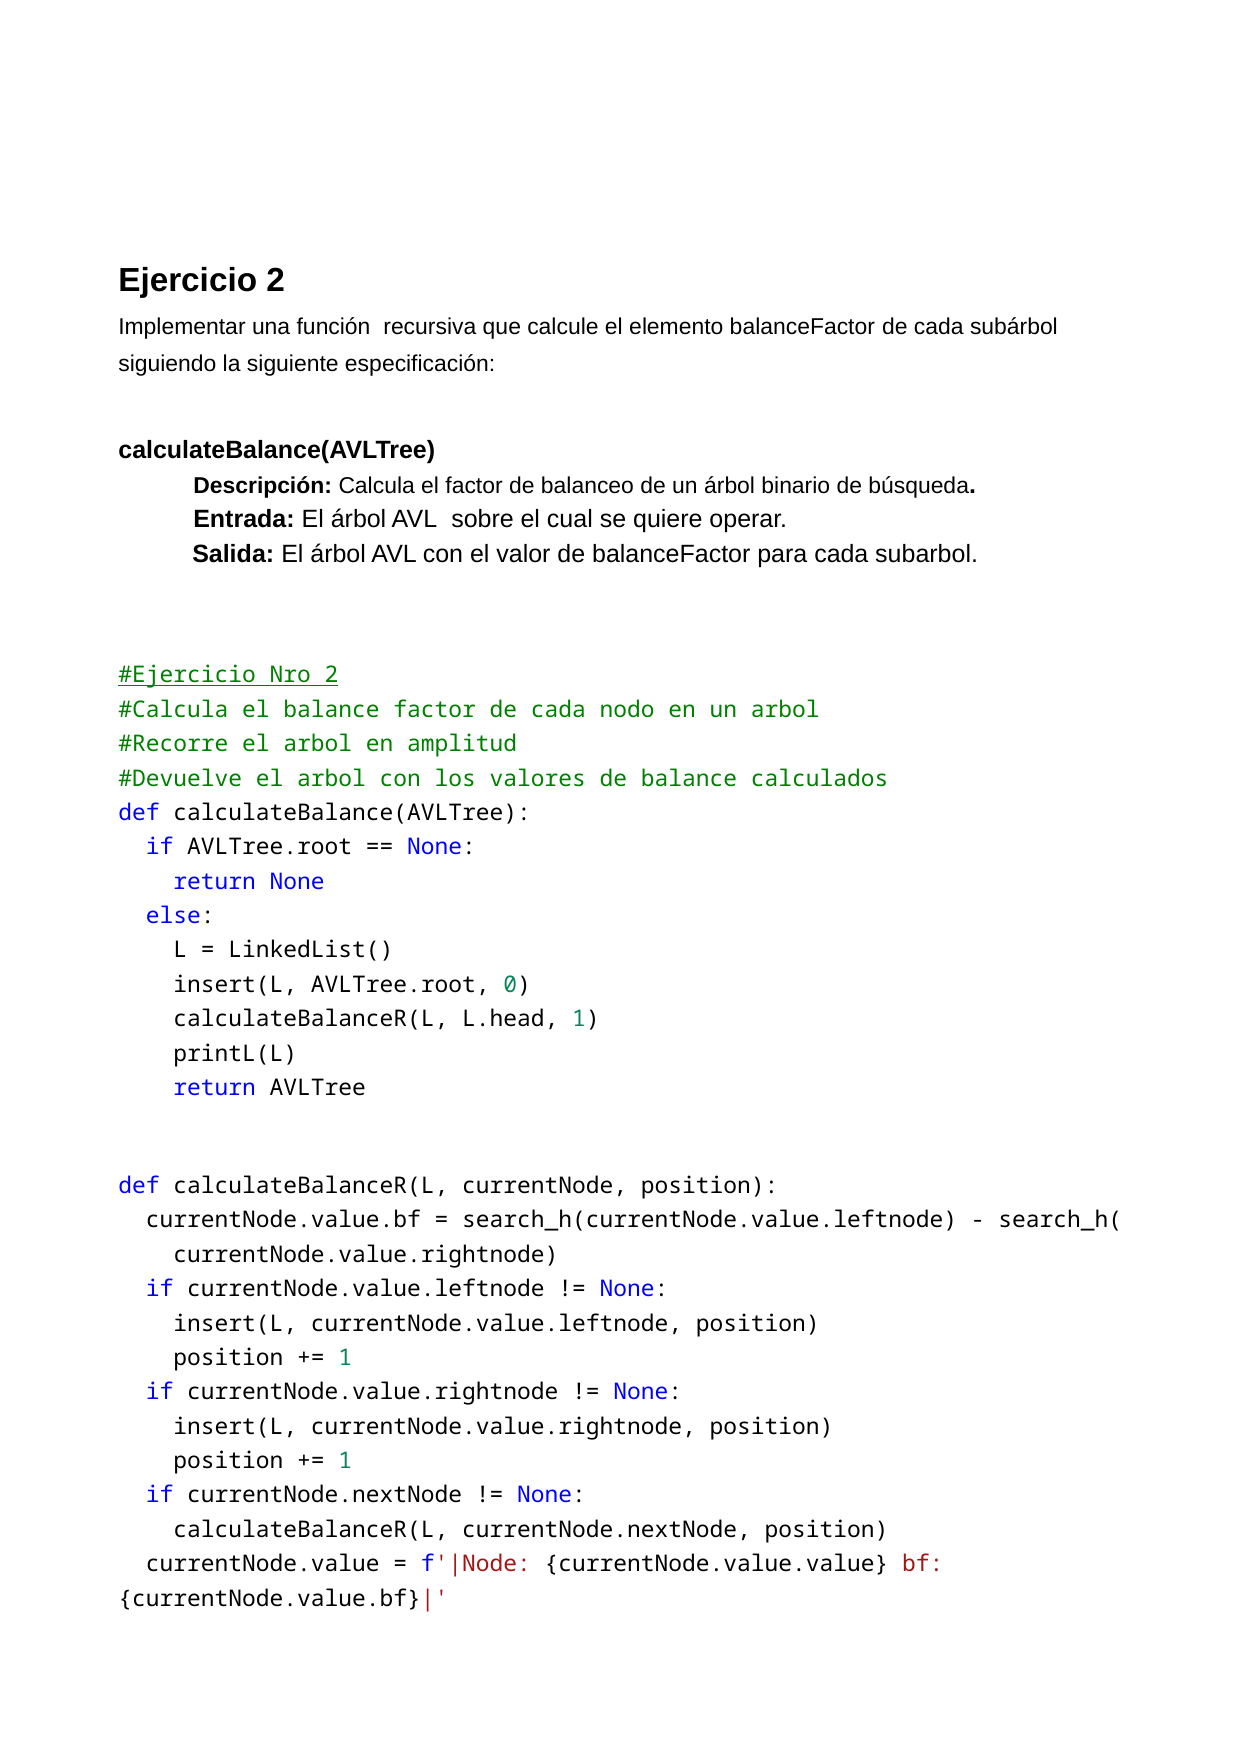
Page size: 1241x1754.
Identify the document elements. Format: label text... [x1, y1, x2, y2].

text Descripción: Calcula el factor de balanceo de un árbol binario de búsqueda. [193, 470, 1122, 498]
text #Ejercicio Nro 2 [118, 658, 1122, 689]
text if currentNode.value.leftnode != None: [118, 1269, 1122, 1303]
text currentNode.value = f'|Node: {currentNode.value.value} bf: {currentNode.value.bf}|' [118, 1544, 1122, 1613]
text printL(L) [118, 1033, 1122, 1068]
text position += 1 [118, 1441, 1122, 1475]
text else: [118, 896, 1122, 930]
text return None [118, 861, 1122, 896]
text insert(L, currentNode.value.leftnode, position) [118, 1303, 1122, 1338]
text insert(L, currentNode.value.rightnode, position) [118, 1407, 1122, 1441]
text #Devuelve el arbol con los valores de balance calculados [118, 758, 1122, 793]
text if currentNode.nextNode != None: [118, 1475, 1122, 1510]
text calculateBalance(AVLTree) [118, 435, 1122, 464]
text if AVLTree.root == None: [118, 827, 1122, 861]
text #Recorre el arbol en amplitud [118, 724, 1122, 758]
text return AVLTree [118, 1068, 1122, 1102]
text if currentNode.value.rightnode != None: [118, 1372, 1122, 1407]
text def calculateBalance(AVLTree): [118, 793, 1122, 827]
text currentNode.value.rightnode) [118, 1235, 1122, 1269]
text L = LinkedList() [118, 930, 1122, 964]
text insert(L, AVLTree.root, 0) [118, 964, 1122, 999]
text def calculateBalanceR(L, currentNode, position): [118, 1166, 1122, 1200]
text calculateBalanceR(L, currentNode.nextNode, position) [118, 1510, 1122, 1544]
text Entrada: El árbol AVL sobre el cual se quiere operar. [193, 504, 1122, 533]
text position += 1 [118, 1338, 1122, 1372]
text currentNode.value.bf = search_h(currentNode.value.leftnode) - search_h( [118, 1200, 1122, 1235]
text #Calcula el balance factor de cada nodo en un arbol [118, 689, 1122, 724]
text Salida: El árbol AVL con el valor de balanceFactor para cada subarbol. [118, 539, 1122, 567]
text Implementar una función recursiva que calcule el elemento balanceFactor de cada subárbol siguiendo la siguiente especificación: [118, 311, 1122, 376]
subtitle Ejercicio 2 [118, 260, 1122, 299]
text calculateBalanceR(L, L.head, 1) [118, 999, 1122, 1033]
